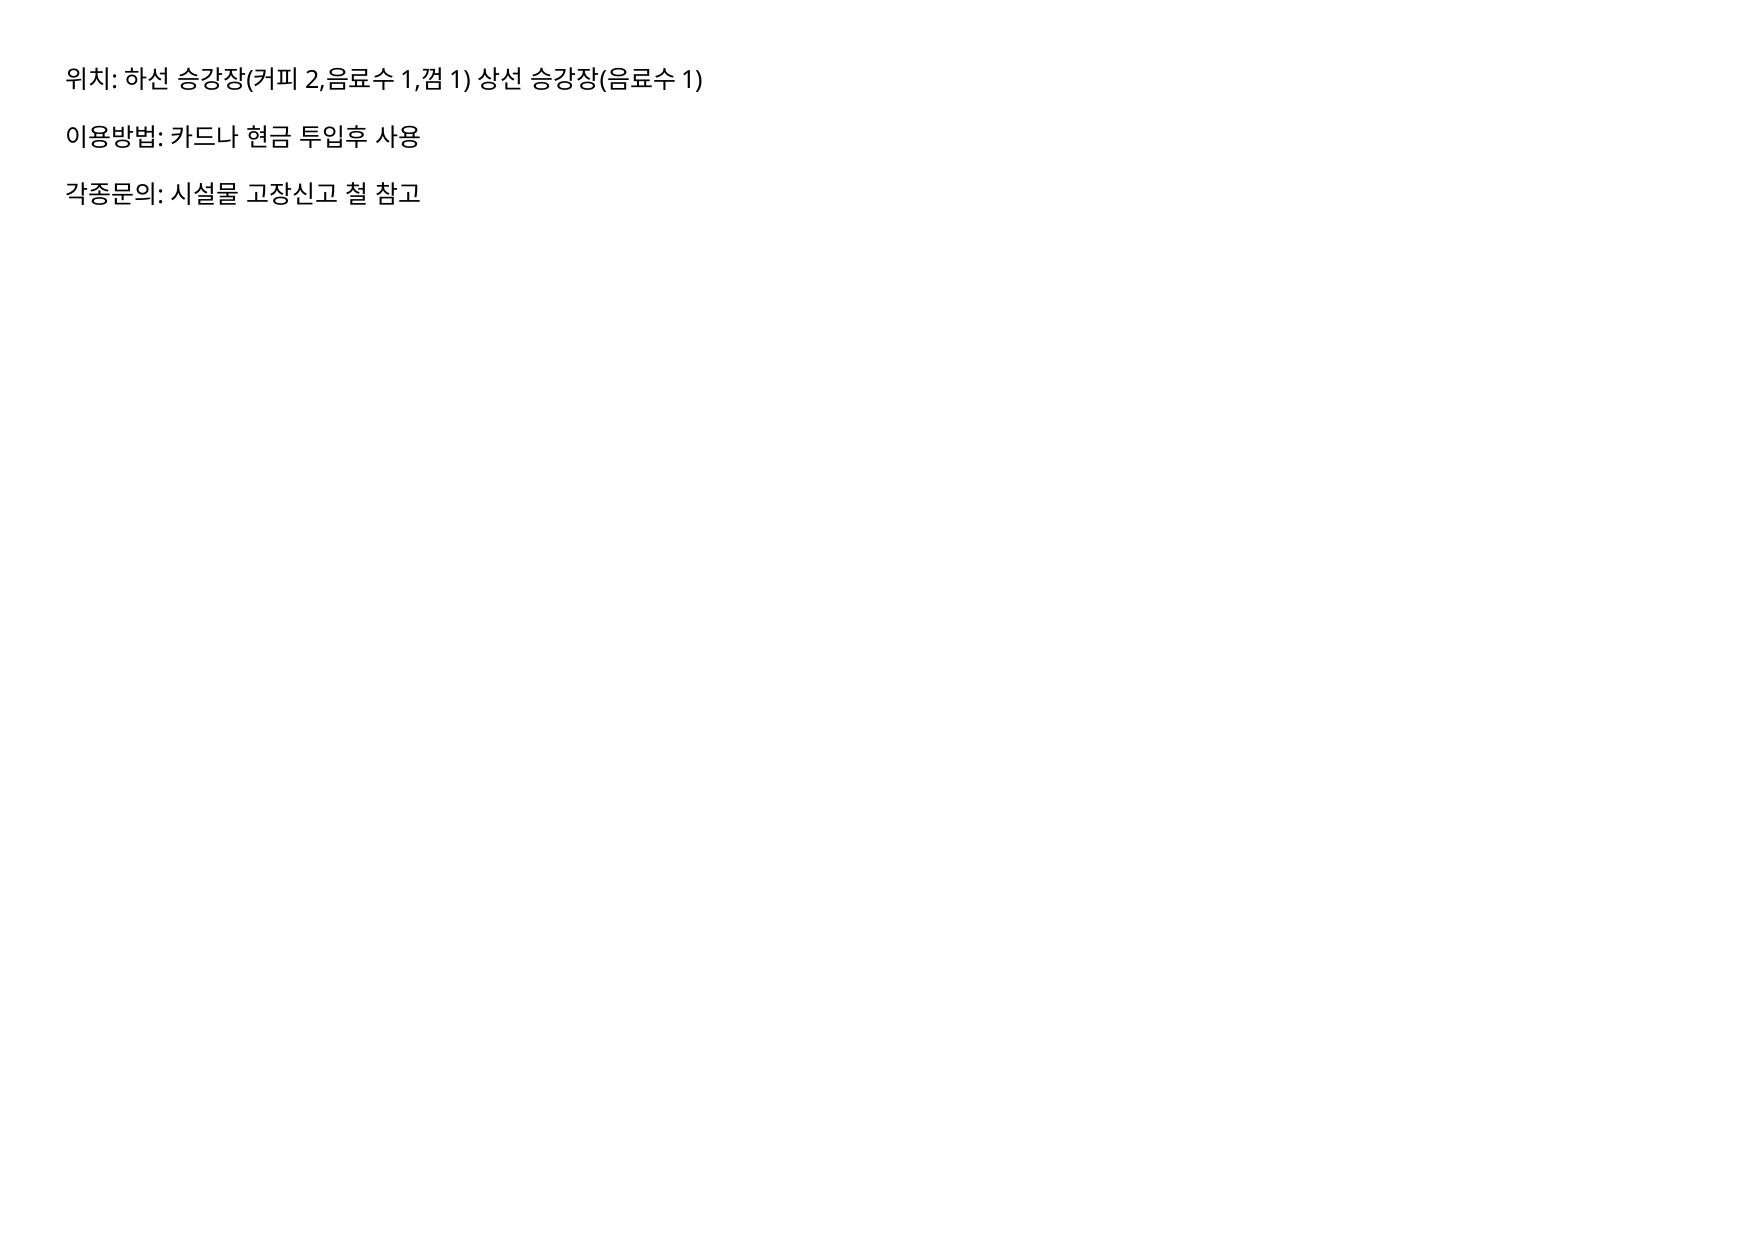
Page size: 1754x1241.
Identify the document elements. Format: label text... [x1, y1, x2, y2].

text 위치: 하선 승강장(커피2,음료수1,껌1) 상선 승강장(음료수1) [65, 59, 1689, 95]
text 이용방법: 카드나 현금 투입후 사용 [65, 117, 1689, 153]
text 각종문의: 시설물 고장신고 철 참고 [65, 175, 1689, 211]
